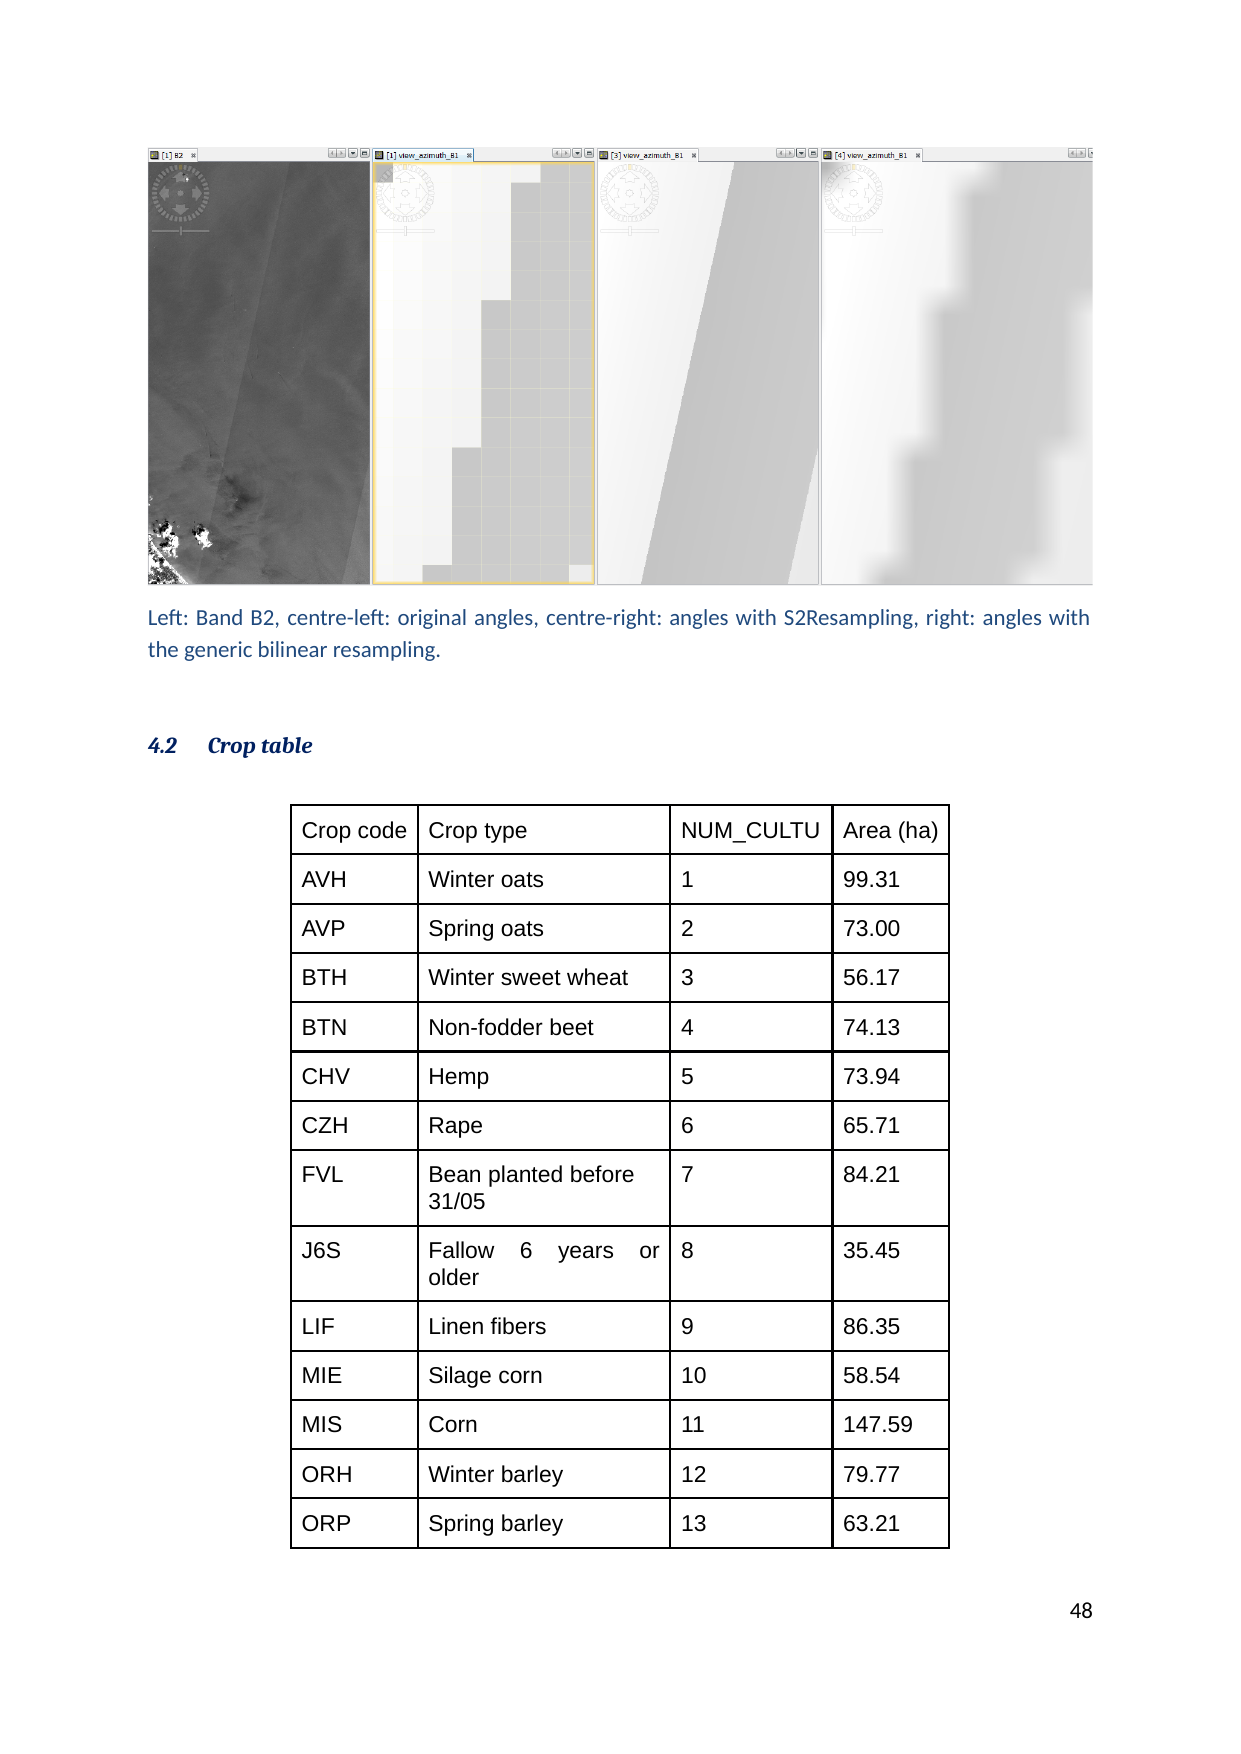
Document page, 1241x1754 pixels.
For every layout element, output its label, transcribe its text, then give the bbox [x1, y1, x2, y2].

table_cell 1 [671, 855, 831, 903]
table_header Crop code [292, 806, 417, 853]
table_cell 7 [671, 1151, 831, 1224]
table_cell 3 [671, 954, 831, 1001]
table_cell J6S [292, 1227, 417, 1300]
text Left: Band B2, centre-left: original angles, centre-right: angles with S2Resampling, right: angles with the generic bilinear resampling. [148, 603, 1093, 663]
table_cell Spring oats [419, 905, 669, 952]
table_cell 74.13 [834, 1003, 948, 1050]
table_cell 4 [671, 1003, 831, 1050]
table_cell 79.77 [834, 1450, 948, 1497]
table_cell 56.17 [834, 954, 948, 1001]
table_cell ORP [292, 1499, 417, 1547]
table_cell Non-fodder beet [419, 1003, 669, 1050]
table_cell CZH [292, 1102, 417, 1149]
table_cell Hemp [419, 1053, 669, 1100]
table_cell MIS [292, 1401, 417, 1448]
table_cell 13 [671, 1499, 831, 1547]
table_cell 73.94 [834, 1053, 948, 1100]
table_cell LIF [292, 1302, 417, 1349]
table_header Area (ha) [834, 806, 948, 853]
table_cell Corn [419, 1401, 669, 1448]
table_cell 12 [671, 1450, 831, 1497]
table_cell Silage corn [419, 1352, 669, 1399]
subtitle Crop table [148, 733, 1093, 759]
table_cell 6 [671, 1102, 831, 1149]
table_cell 9 [671, 1302, 831, 1349]
table_cell 73.00 [834, 905, 948, 952]
table_cell FVL [292, 1151, 417, 1224]
picture [147, 147, 1093, 586]
table_cell 11 [671, 1401, 831, 1448]
table_cell 35.45 [834, 1227, 948, 1300]
table_cell 147.59 [834, 1401, 948, 1448]
table_cell 65.71 [834, 1102, 948, 1149]
table_header NUM_CULTU [671, 806, 831, 853]
table_cell AVP [292, 905, 417, 952]
table_cell Winter sweet wheat [419, 954, 669, 1001]
table_cell MIE [292, 1352, 417, 1399]
table_cell 8 [671, 1227, 831, 1300]
table_cell 99.31 [834, 855, 948, 903]
table_cell 5 [671, 1053, 831, 1100]
table_cell Linen fibers [419, 1302, 669, 1349]
table_cell Bean planted before 31/05 [419, 1151, 669, 1224]
table_cell ORH [292, 1450, 417, 1497]
table_cell CHV [292, 1053, 417, 1100]
table_cell Winter barley [419, 1450, 669, 1497]
table_cell 58.54 [834, 1352, 948, 1399]
table_cell Fallow 6 years or older [419, 1227, 669, 1300]
table_cell 2 [671, 905, 831, 952]
table_cell Winter oats [419, 855, 669, 903]
table_cell 86.35 [834, 1302, 948, 1349]
table_cell 63.21 [834, 1499, 948, 1547]
table_header Crop type [419, 806, 669, 853]
table_cell 10 [671, 1352, 831, 1399]
table_cell Spring barley [419, 1499, 669, 1547]
table_cell BTN [292, 1003, 417, 1050]
table_cell Rape [419, 1102, 669, 1149]
table_cell BTH [292, 954, 417, 1001]
table_cell 84.21 [834, 1151, 948, 1224]
table_cell AVH [292, 855, 417, 903]
